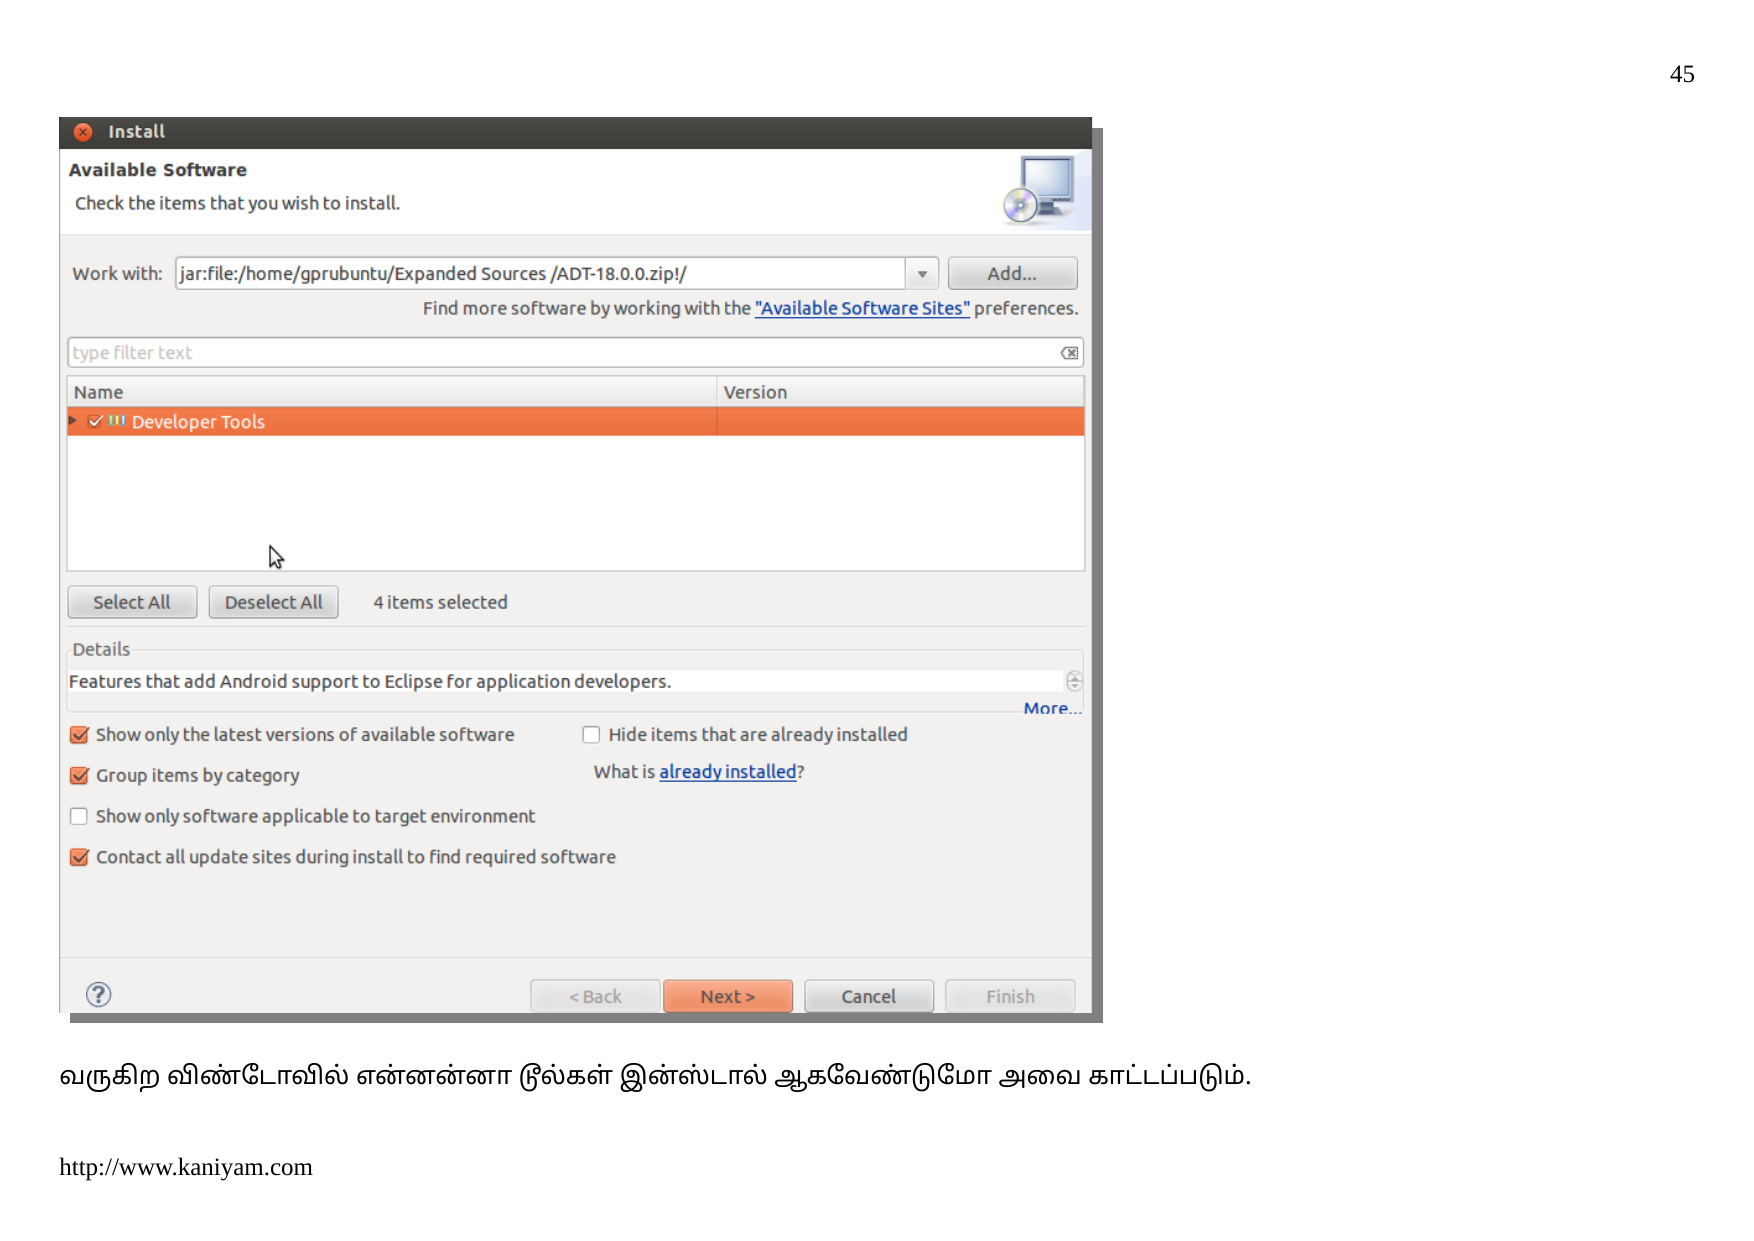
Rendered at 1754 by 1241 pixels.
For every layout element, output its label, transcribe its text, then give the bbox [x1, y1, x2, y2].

text வருகிற விண்டோவில் என்னன்னா டூல்கள் இன்ஸ்டால் ஆகவேண்டுமோ அவை காட்டப்படும். [59, 1058, 1695, 1094]
picture [59, 117, 1093, 1013]
